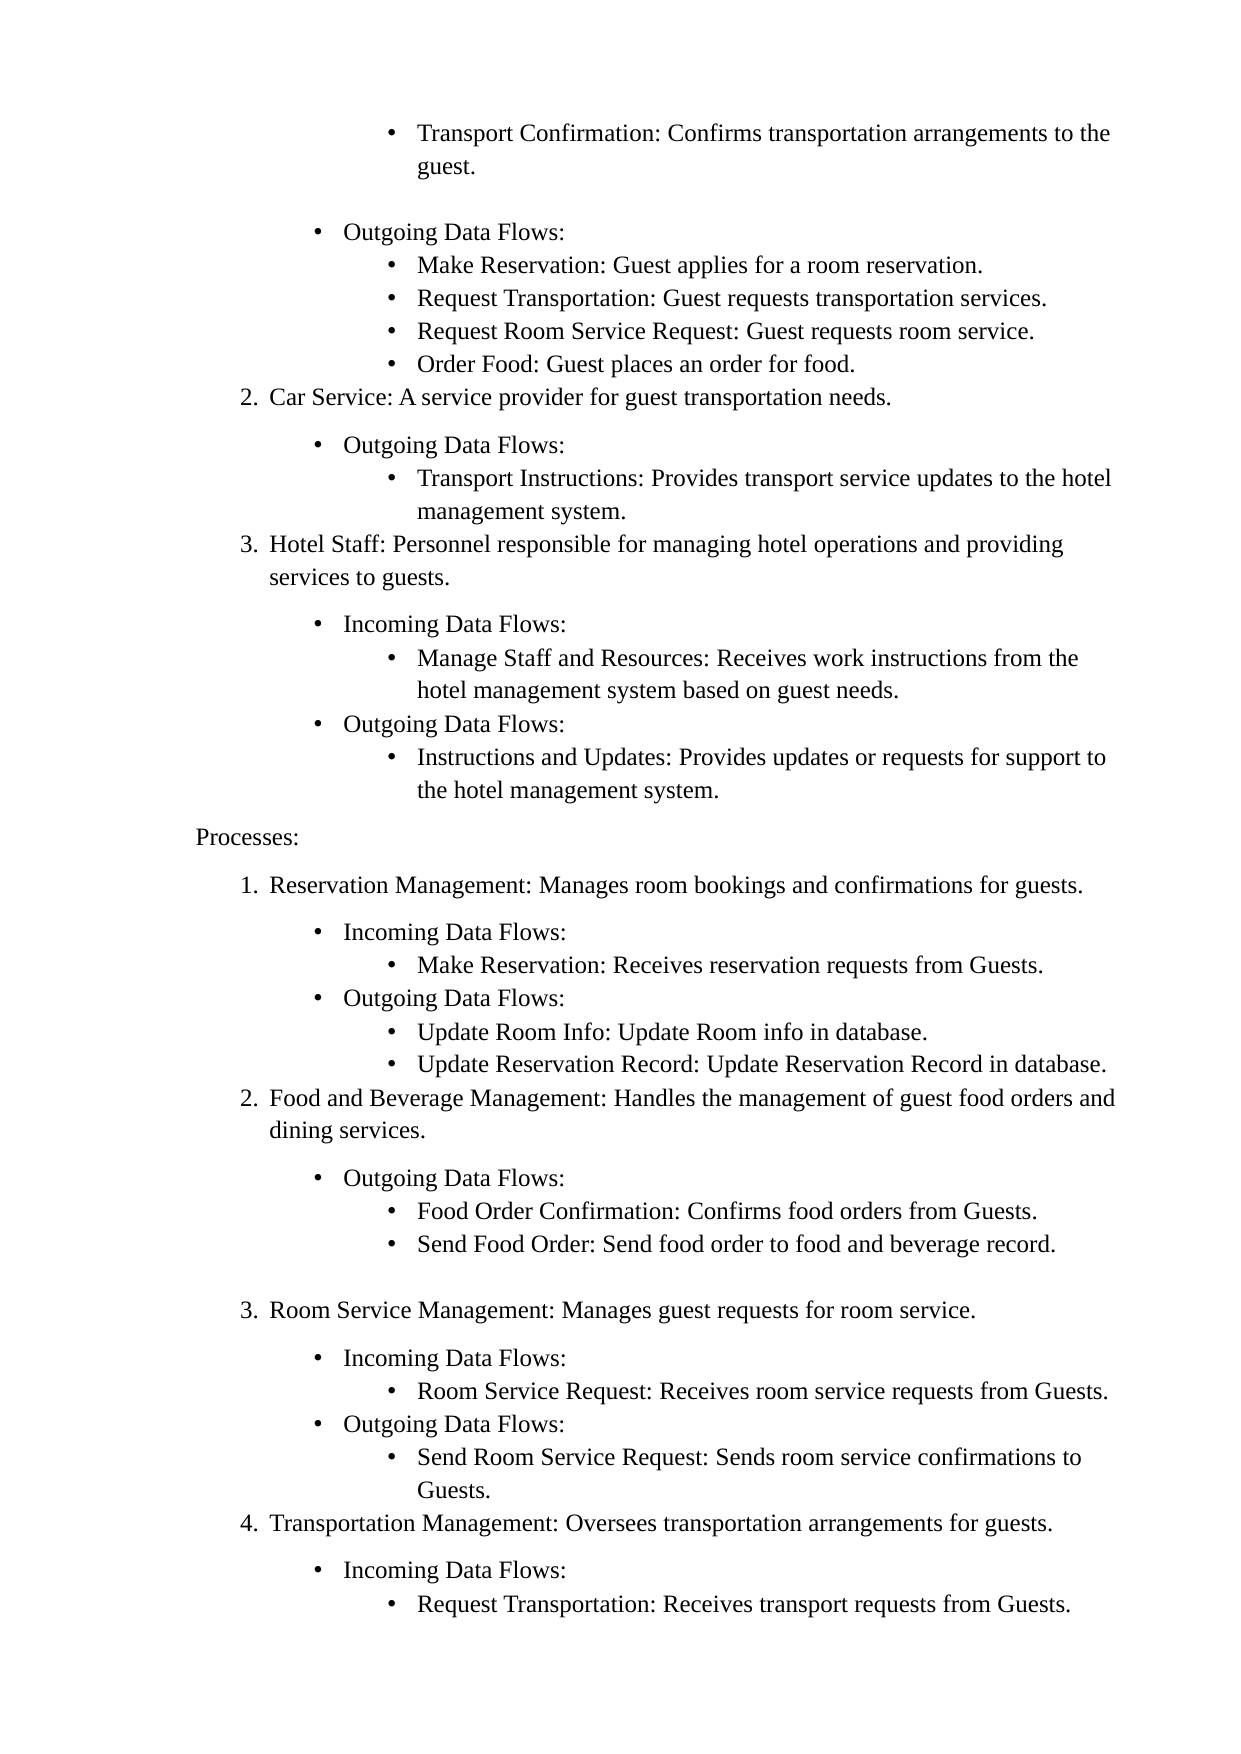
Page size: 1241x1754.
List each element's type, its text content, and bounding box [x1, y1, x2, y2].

list Food and Beverage Management: Handles the management of guest food orders and dining services. [240, 1083, 1123, 1144]
list Car Service: A service provider for guest transportation needs. [240, 382, 1123, 411]
list Update Room Info: Update Room info in database. [387, 1017, 1123, 1045]
list Update Reservation Record: Update Reservation Record in database. [387, 1049, 1123, 1078]
list Make Reservation: Guest applies for a room reservation. [387, 250, 1123, 279]
list Food Order Confirmation: Confirms food orders from Guests. [387, 1196, 1123, 1225]
list Outgoing Data Flows: [313, 1409, 1123, 1438]
list Manage Staff and Resources: Receives work instructions from the hotel management system based on guest needs. [387, 643, 1123, 704]
list Hotel Staff: Personnel responsible for managing hotel operations and providing services to guests. [240, 529, 1123, 591]
list Room Service Management: Manages guest requests for room service. [240, 1295, 1123, 1324]
list Request Transportation: Guest requests transportation services. [387, 283, 1123, 312]
list Transportation Management: Oversees transportation arrangements for guests. [240, 1508, 1123, 1537]
list Send Room Service Request: Sends room service confirmations to Guests. [387, 1442, 1123, 1504]
list Request Room Service Request: Guest requests room service. [387, 316, 1123, 345]
list Request Transportation: Receives transport requests from Guests. [387, 1589, 1123, 1617]
list Order Food: Guest places an order for food. [387, 349, 1123, 378]
list Send Food Order: Send food order to food and beverage record. [387, 1229, 1123, 1258]
text Processes: [195, 822, 1123, 851]
list Incoming Data Flows: [313, 917, 1123, 946]
list Transport Instructions: Provides transport service updates to the hotel management system. [387, 463, 1123, 525]
list Transport Confirmation: Confirms transportation arrangements to the guest. [387, 118, 1123, 180]
list Reservation Management: Manages room bookings and confirmations for guests. [240, 870, 1123, 899]
list Incoming Data Flows: [313, 609, 1123, 638]
list Incoming Data Flows: [313, 1556, 1123, 1584]
list Outgoing Data Flows: [313, 430, 1123, 459]
list Incoming Data Flows: [313, 1343, 1123, 1372]
list Make Reservation: Receives reservation requests from Guests. [387, 951, 1123, 979]
list Outgoing Data Flows: [313, 709, 1123, 737]
list Room Service Request: Receives room service requests from Guests. [387, 1376, 1123, 1405]
list Instructions and Updates: Provides updates or requests for support to the hotel management system. [387, 742, 1123, 803]
list Outgoing Data Flows: [313, 217, 1123, 246]
list Outgoing Data Flows: [313, 983, 1123, 1012]
list Outgoing Data Flows: [313, 1163, 1123, 1192]
